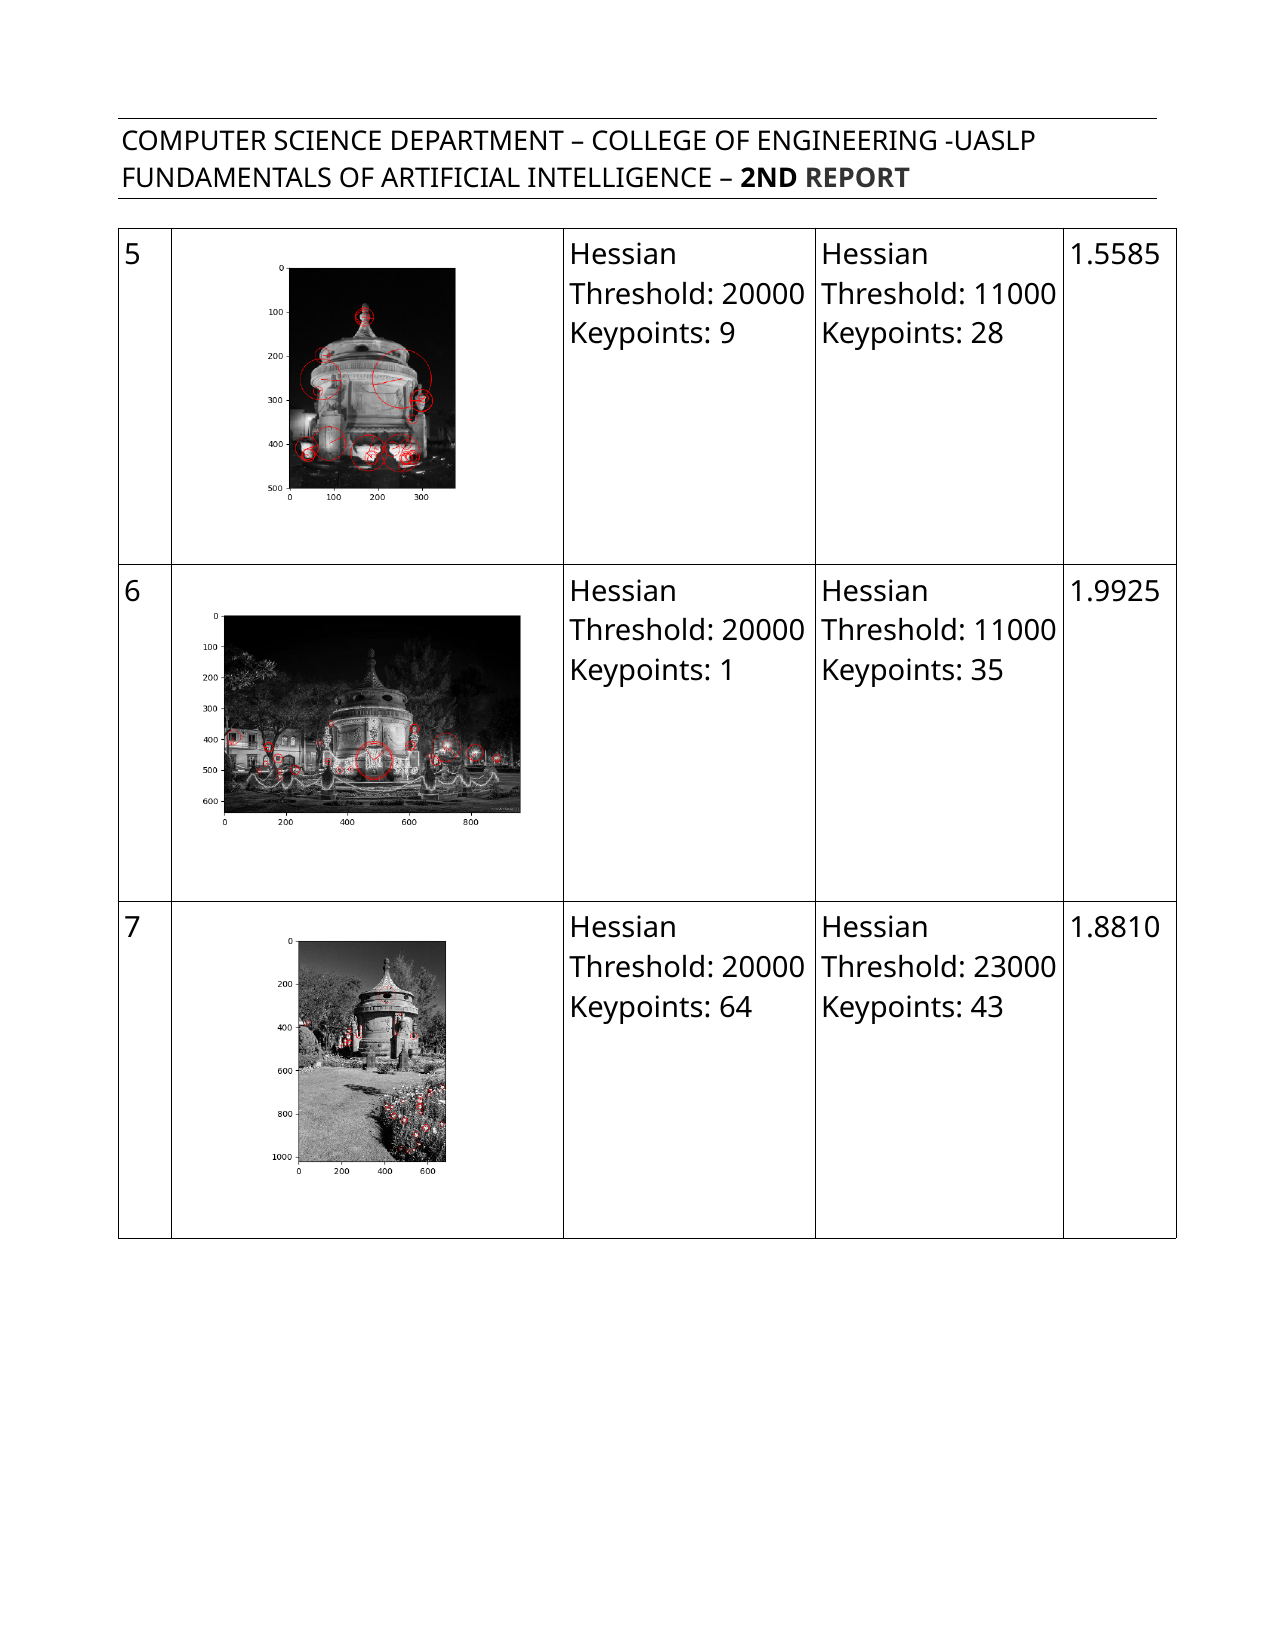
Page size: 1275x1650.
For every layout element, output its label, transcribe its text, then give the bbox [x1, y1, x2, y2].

table_cell [172, 229, 563, 564]
table_cell [172, 565, 563, 901]
picture [177, 906, 558, 1193]
table_cell 1.8810 [1064, 902, 1176, 1238]
table_cell 5 [119, 229, 171, 564]
table_cell Hessian Threshold: 20000 Keypoints: 9 [564, 229, 815, 564]
picture [177, 570, 558, 856]
table_cell Hessian Threshold: 23000 Keypoints: 43 [816, 902, 1063, 1238]
table_cell 1.5585 [1064, 229, 1176, 564]
table_cell Hessian Threshold: 11000 Keypoints: 35 [816, 565, 1063, 901]
table_cell 7 [119, 902, 171, 1238]
table_cell 1.9925 [1064, 565, 1176, 901]
table_cell Hessian Threshold: 11000 Keypoints: 28 [816, 229, 1063, 564]
table_cell Hessian Threshold: 20000 Keypoints: 64 [564, 902, 815, 1238]
table_cell 6 [119, 565, 171, 901]
picture [177, 233, 558, 519]
table_cell Hessian Threshold: 20000 Keypoints: 1 [564, 565, 815, 901]
table_cell [172, 902, 563, 1238]
